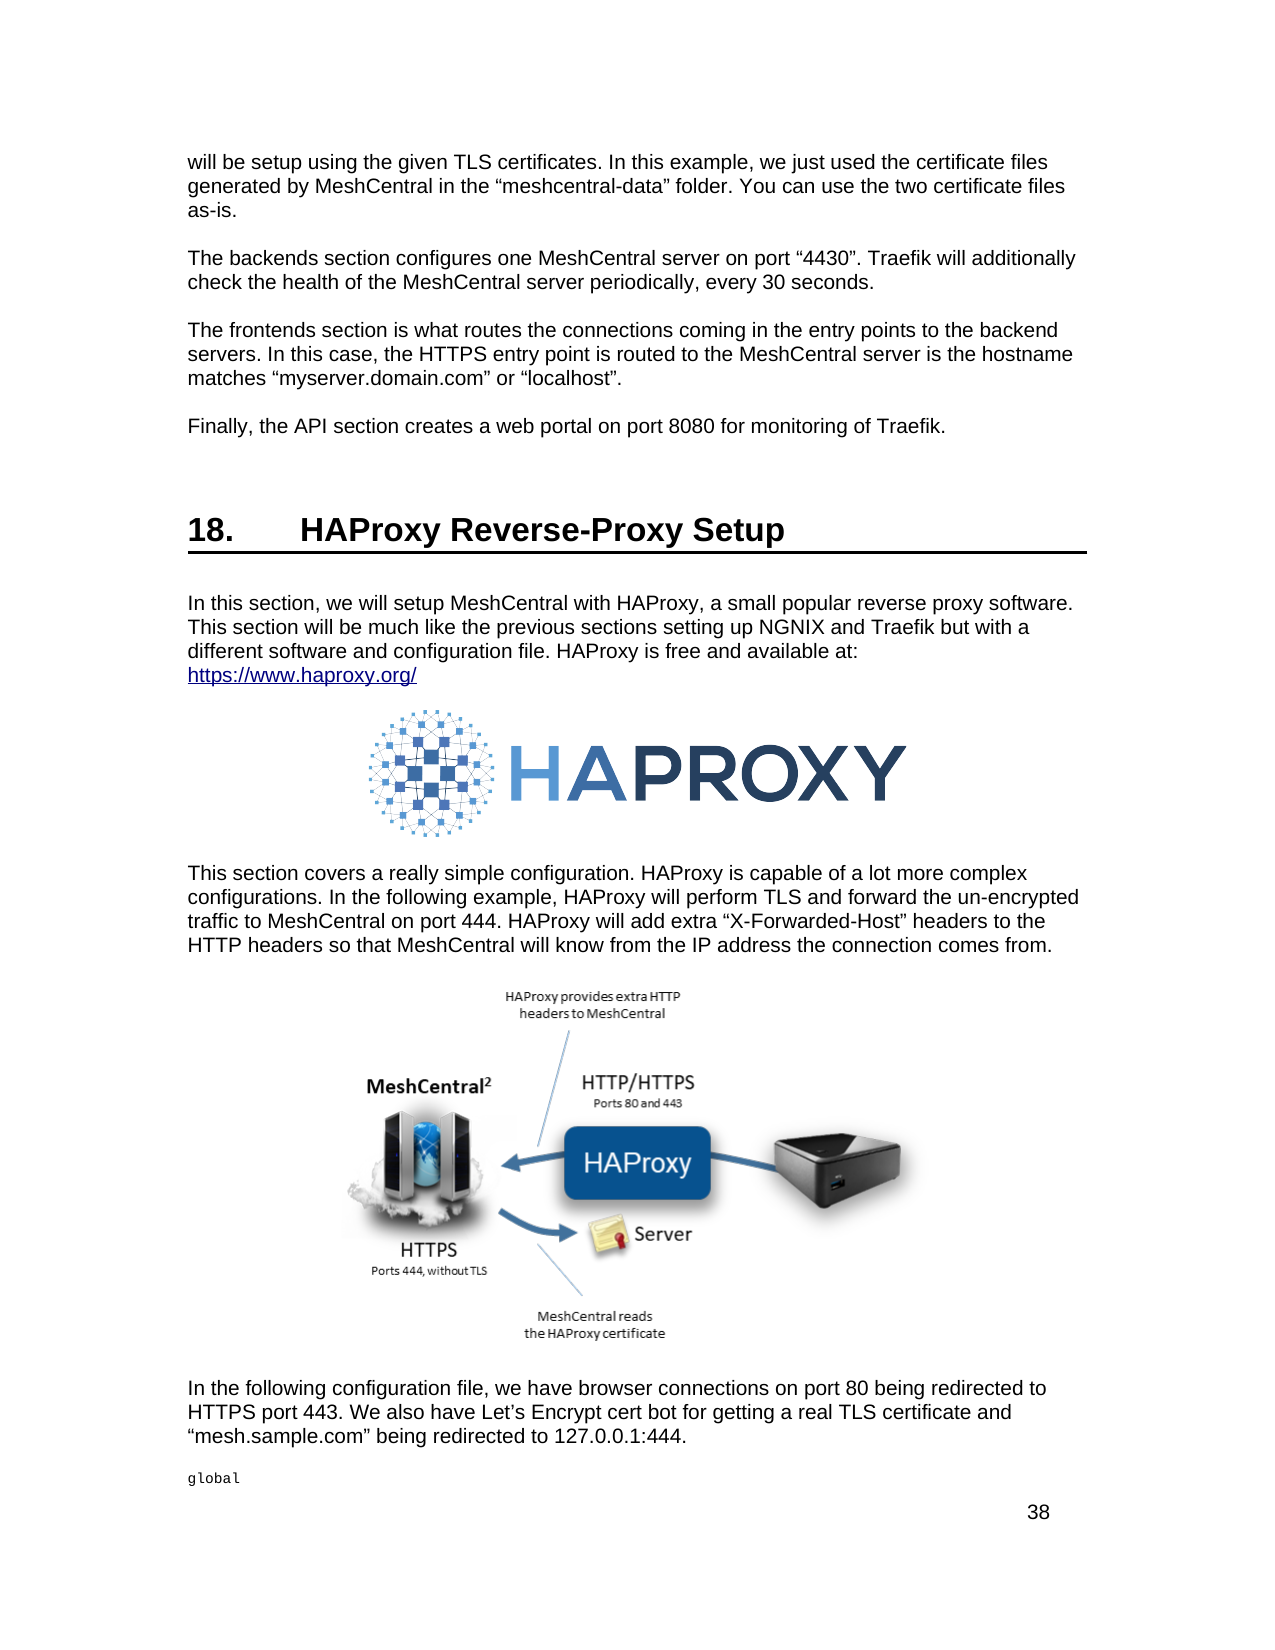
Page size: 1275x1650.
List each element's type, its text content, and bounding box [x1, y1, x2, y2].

text global [187, 1471, 1087, 1488]
text Finally, the API section creates a web portal on port 8080 for monitoring of Traefik. [187, 413, 1087, 437]
text The backends section configures one MeshCentral server on port “4430”. Traefik will additionally check the health of the MeshCentral server periodically, every 30 seconds. [187, 246, 1087, 294]
text In this section, we will setup MeshCentral with HAProxy, a small popular reverse proxy software. This section will be much like the previous sections setting up NGNIX and Traefik but with a different software and configuration file. HAProxy is free and available at: https://www.haproxy.org/ [187, 591, 1087, 686]
text will be setup using the given TLS certificates. In this example, we just used the certificate files generated by MeshCentral in the “meshcentral-data” folder. You can use the two certificate files as-is. [187, 150, 1087, 222]
text In the following configuration file, we have browser connections on port 80 being redirected to HTTPS port 443. We also have Let’s Encrypt cert bot for getting a real TLS certificate and “mesh.sample.com” being redirected to 127.0.0.1:444. [187, 1376, 1087, 1447]
subtitle HAProxy Reverse-Proxy Setup [187, 510, 1087, 554]
text The frontends section is what routes the connections coming in the entry points to the backend servers. In this case, the HTTPS entry point is routed to the MeshCentral server is the hostname matches “myserver.domain.com” or “localhost”. [187, 318, 1087, 389]
text This section covers a really simple configuration. HAProxy is capable of a lot more complex configurations. In the following example, HAProxy will perform TLS and forward the un-encrypted traffic to MeshCentral on port 444. HAProxy will add extra “X-Forwarded-Host” headers to the HTTP headers so that MeshCentral will know from the IP address the connection comes from. [187, 861, 1087, 957]
